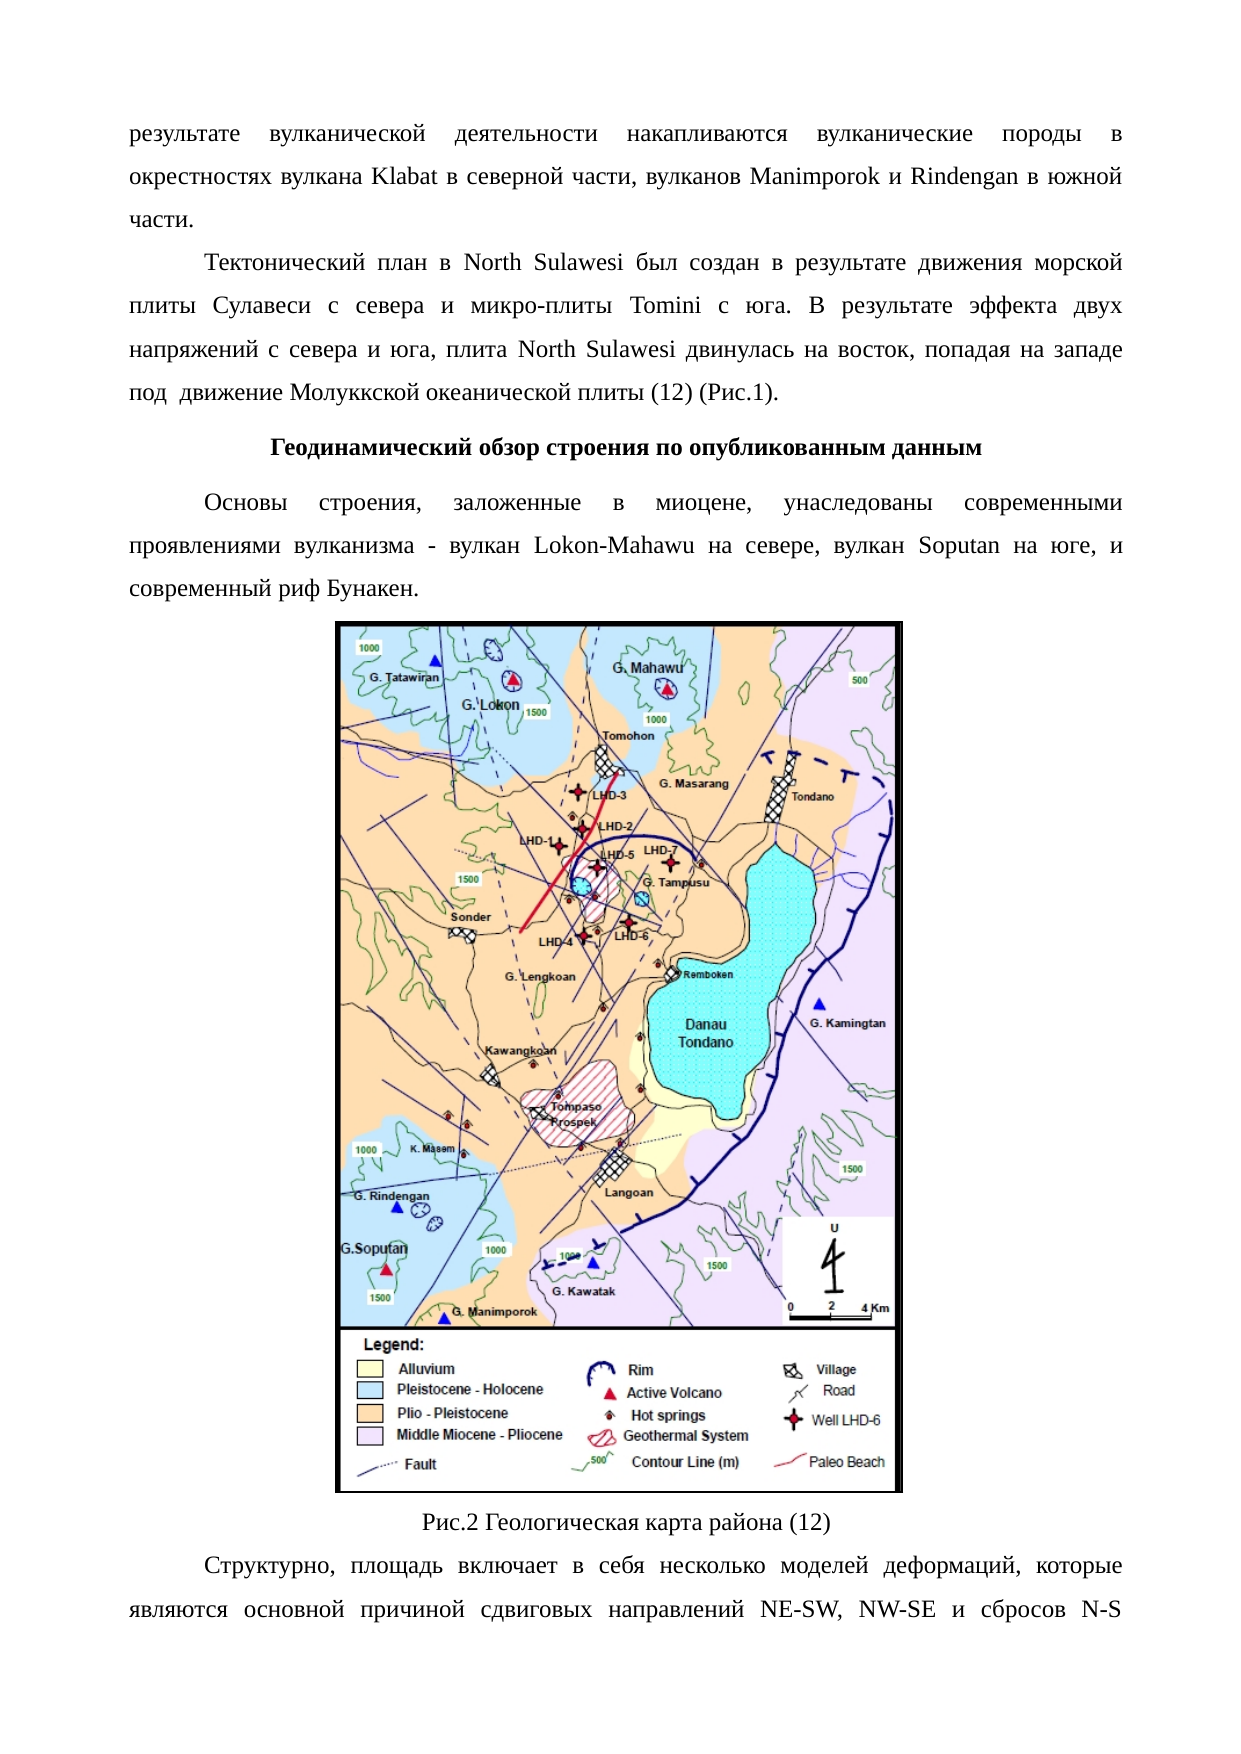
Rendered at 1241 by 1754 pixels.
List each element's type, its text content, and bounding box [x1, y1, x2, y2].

picture [337, 623, 901, 1491]
text Геодинамический обзор строения по опубликованным данным [129, 432, 1123, 461]
text Структурно, площадь включает в себя несколько моделей деформаций, которые являются основной причиной сдвиговых направлений NE-SW, NW-SE и сбросов N-S [129, 1551, 1123, 1622]
text Рис.2 Геологическая карта района (12) [129, 616, 1123, 1536]
text результате вулканической деятельности накапливаются вулканические породы в окрестностях вулкана Klabat в северной части, вулканов Manimporok и Rindengan в южной части. [129, 118, 1123, 233]
text Тектонический план в North Sulawesi был создан в результате движения морской плиты Сулавеси с севера и микро-плиты Tomini с юга. В результате эффекта двух напряжений с севера и юга, плита North Sulawesi двинулась на восток, попадая на западе под движение Молуккской океанической плиты (12) (Рис.1). [129, 247, 1123, 406]
text Основы строения, заложенные в миоцене, унаследованы современными проявлениями вулканизма - вулкан Lokon-Mahawu на севере, вулкан Soputan на юге, и современный риф Бунакен. [129, 487, 1123, 602]
